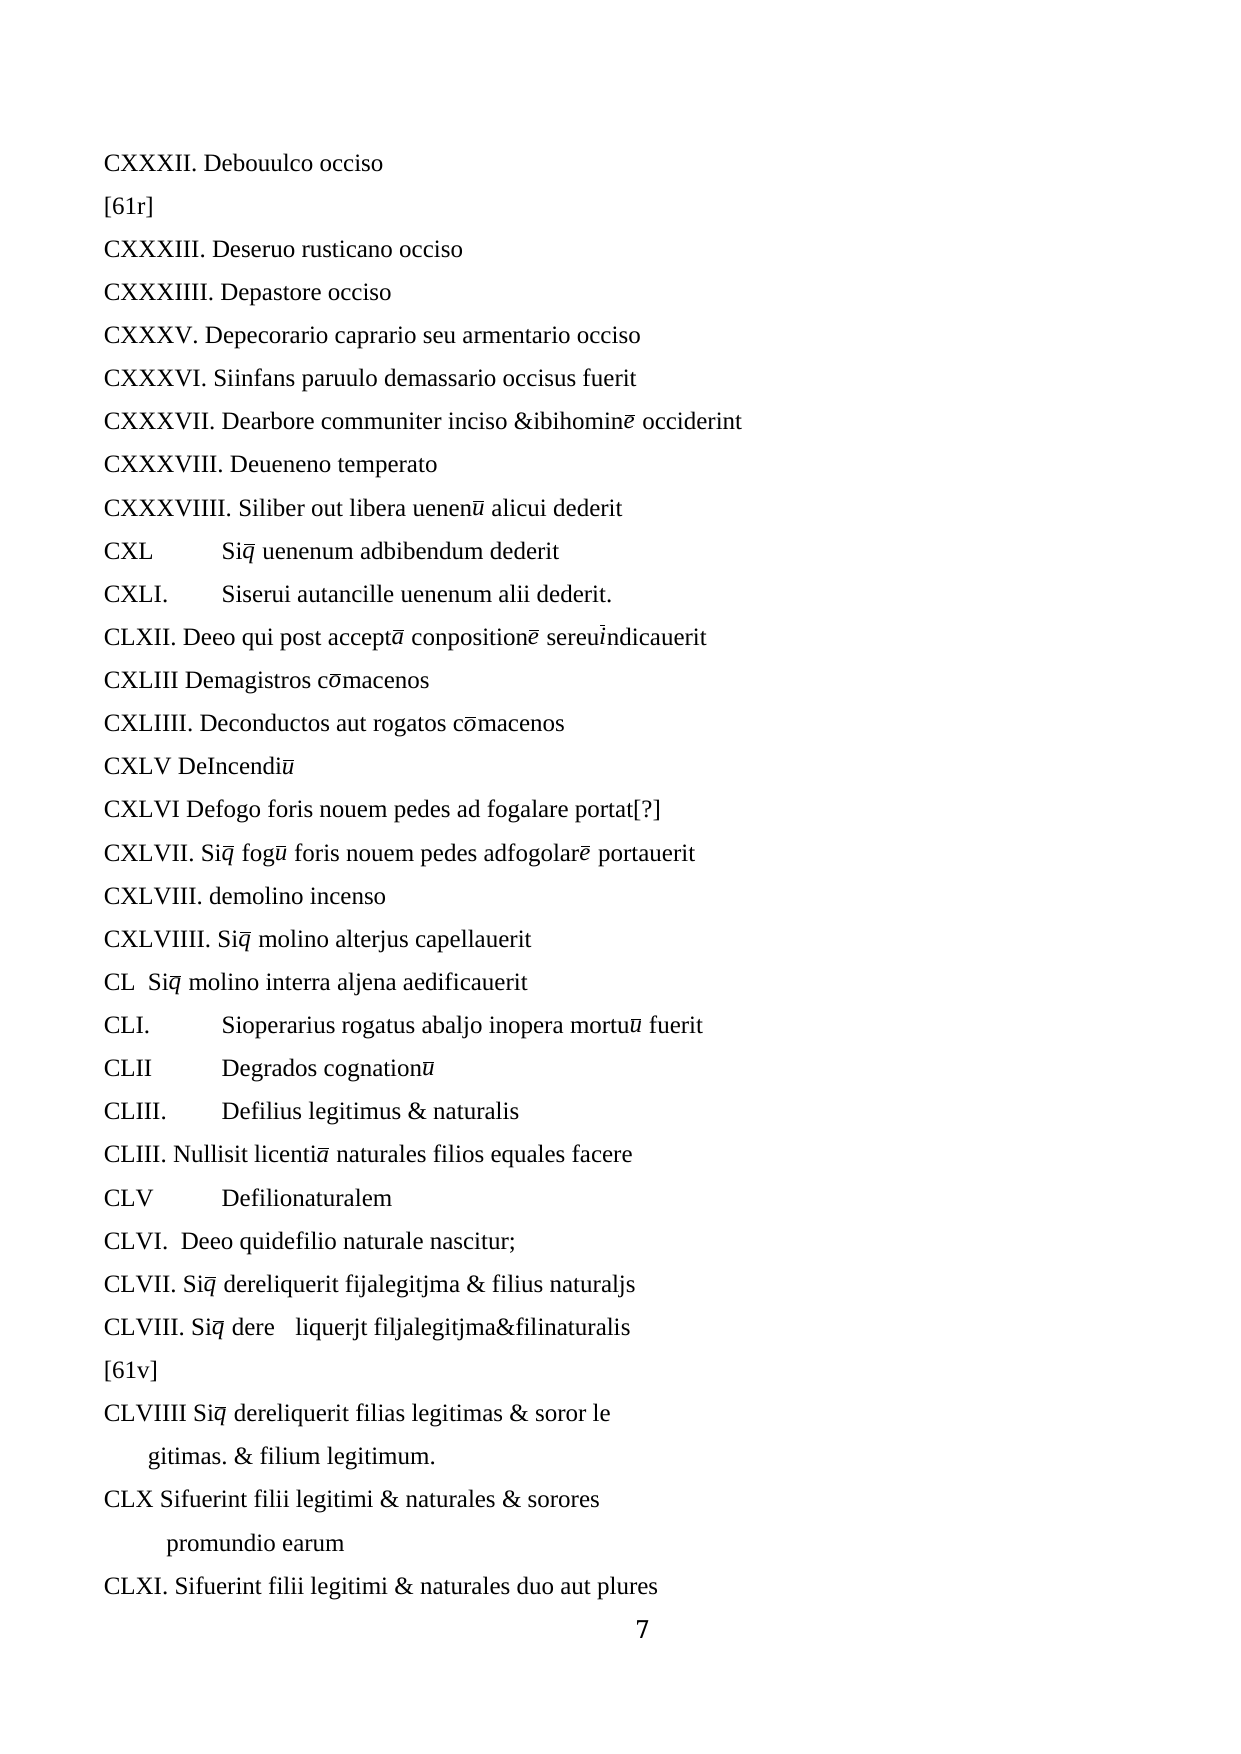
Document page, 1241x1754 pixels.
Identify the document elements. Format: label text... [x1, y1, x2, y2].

text CXXXIIII. Depastore occiso [103, 277, 1211, 306]
text promundio earum [103, 1528, 1211, 1556]
text CXXXII. Debouulco occiso [103, 148, 1211, 176]
text CLX Sifuerint filii legitimi & naturales & sorores [103, 1484, 1211, 1513]
text CXXXIII. Deseruo rusticano occiso [103, 234, 1211, 263]
text CLV Defilionaturalem [103, 1183, 1211, 1211]
text CLXII. Deeo qui post accept conposition sereundicauerit [103, 622, 1211, 651]
text CXLVII. Si fog foris nouem pedes adfogolar portauerit [103, 838, 1211, 866]
text CLXI. Sifuerint filii legitimi & naturales duo aut plures [103, 1571, 1211, 1599]
text CXL Si uenenum adbibendum dederit [103, 536, 1211, 564]
text CXLVIII. demolino incenso [103, 881, 1211, 909]
text CXXXVIII. Deueneno temperato [103, 449, 1211, 478]
text CXLVIIII. Si molino alterjus capellauerit [103, 924, 1211, 953]
text CLVI. Deeo quidefilio naturale nascitur; [103, 1226, 1211, 1254]
text CXLIIII. Deconductos aut rogatos cmacenos [103, 708, 1211, 737]
text CLIII. Defilius legitimus & naturalis [103, 1096, 1211, 1125]
text [61v] [103, 1355, 1211, 1384]
text CXLI. Siserui autancille uenenum alii dederit. [103, 579, 1211, 608]
text CXLVI Defogo foris nouem pedes ad fogalare portat[?] [103, 794, 1211, 823]
text CLII Degrados cognation [103, 1053, 1211, 1082]
text CXLV DeIncendi [103, 751, 1211, 780]
text CXXXV. Depecorario caprario seu armentario occiso [103, 320, 1211, 349]
text CXLIII Demagistros cmacenos [103, 665, 1211, 694]
text [61r] [103, 191, 1211, 219]
text CL Si molino interra aljena aedificauerit [103, 967, 1211, 996]
text CXXXVIIII. Siliber out libera uenen alicui dederit [103, 493, 1211, 521]
text CLIII. Nullisit licenti naturales filios equales facere [103, 1139, 1211, 1168]
text CXXXVII. Dearbore communiter inciso &ibihomin occiderint [103, 406, 1211, 435]
text gitimas. & filium legitimum. [103, 1441, 1211, 1470]
text CLVIII. Si dere liquerjt filjalegitjma&filinaturalis [103, 1312, 1211, 1341]
text CXXXVI. Siinfans paruulo demassario occisus fuerit [103, 363, 1211, 392]
text CLVIIII Si dereliquerit filias legitimas & soror le [103, 1398, 1211, 1427]
text CLI. Sioperarius rogatus abaljo inopera mortu fuerit [103, 1010, 1211, 1039]
text CLVII. Si dereliquerit fijalegitjma & filius naturaljs [103, 1269, 1211, 1298]
